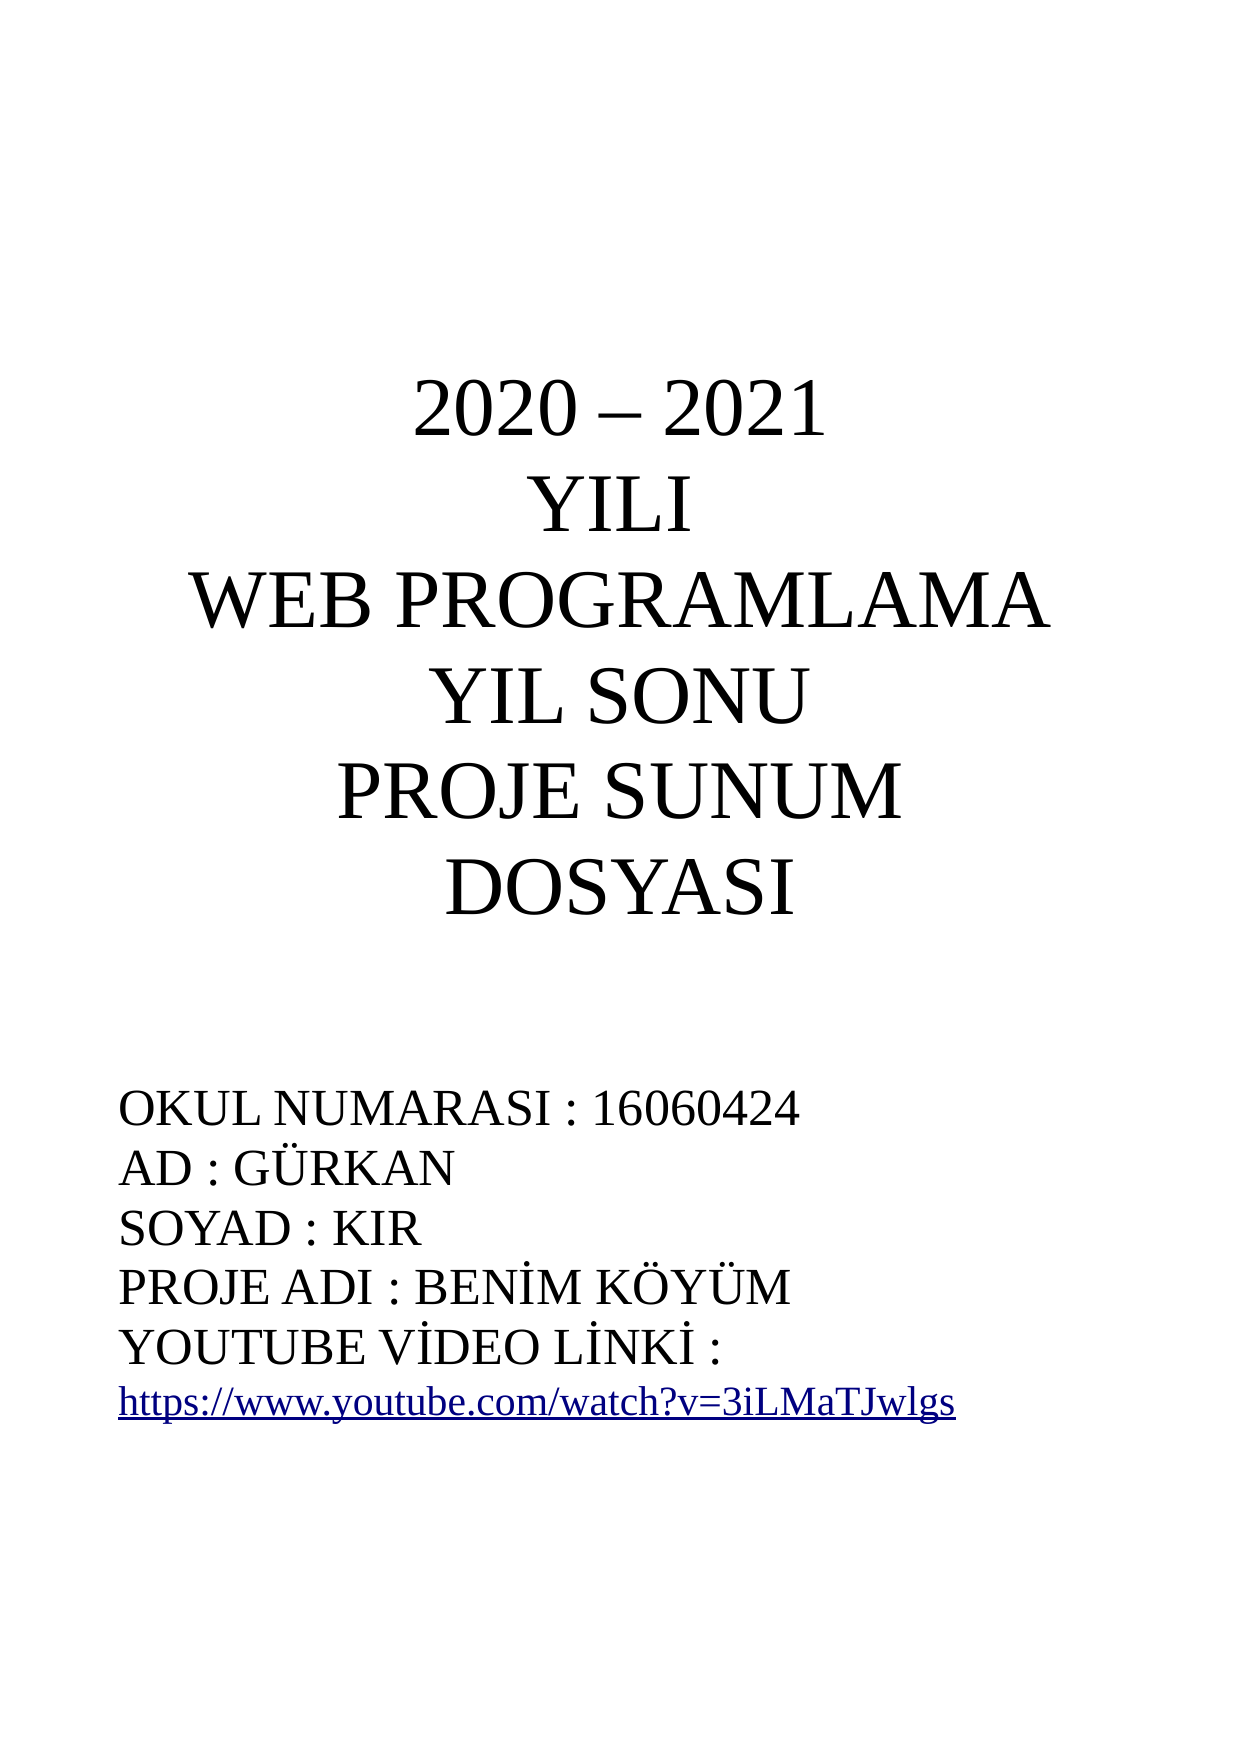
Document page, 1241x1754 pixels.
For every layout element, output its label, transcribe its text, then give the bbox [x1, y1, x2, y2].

text YOUTUBE VİDEO LİNKİ : [118, 1316, 1122, 1376]
text DOSYASI [118, 837, 1122, 933]
text WEB PROGRAMLAMA [118, 549, 1122, 645]
text YILI [118, 453, 1122, 549]
text YIL SONU [118, 645, 1122, 741]
text OKUL NUMARASI : 16060424 [118, 1076, 1122, 1136]
text SOYAD : KIR [118, 1196, 1122, 1256]
text PROJE SUNUM [118, 741, 1122, 837]
text https://www.youtube.com/watch?v=3iLMaTJwlgs [118, 1376, 1122, 1424]
text 2020 – 2021 [118, 358, 1122, 453]
text PROJE ADI : BENİM KÖYÜM [118, 1256, 1122, 1316]
text AD : GÜRKAN [118, 1136, 1122, 1196]
